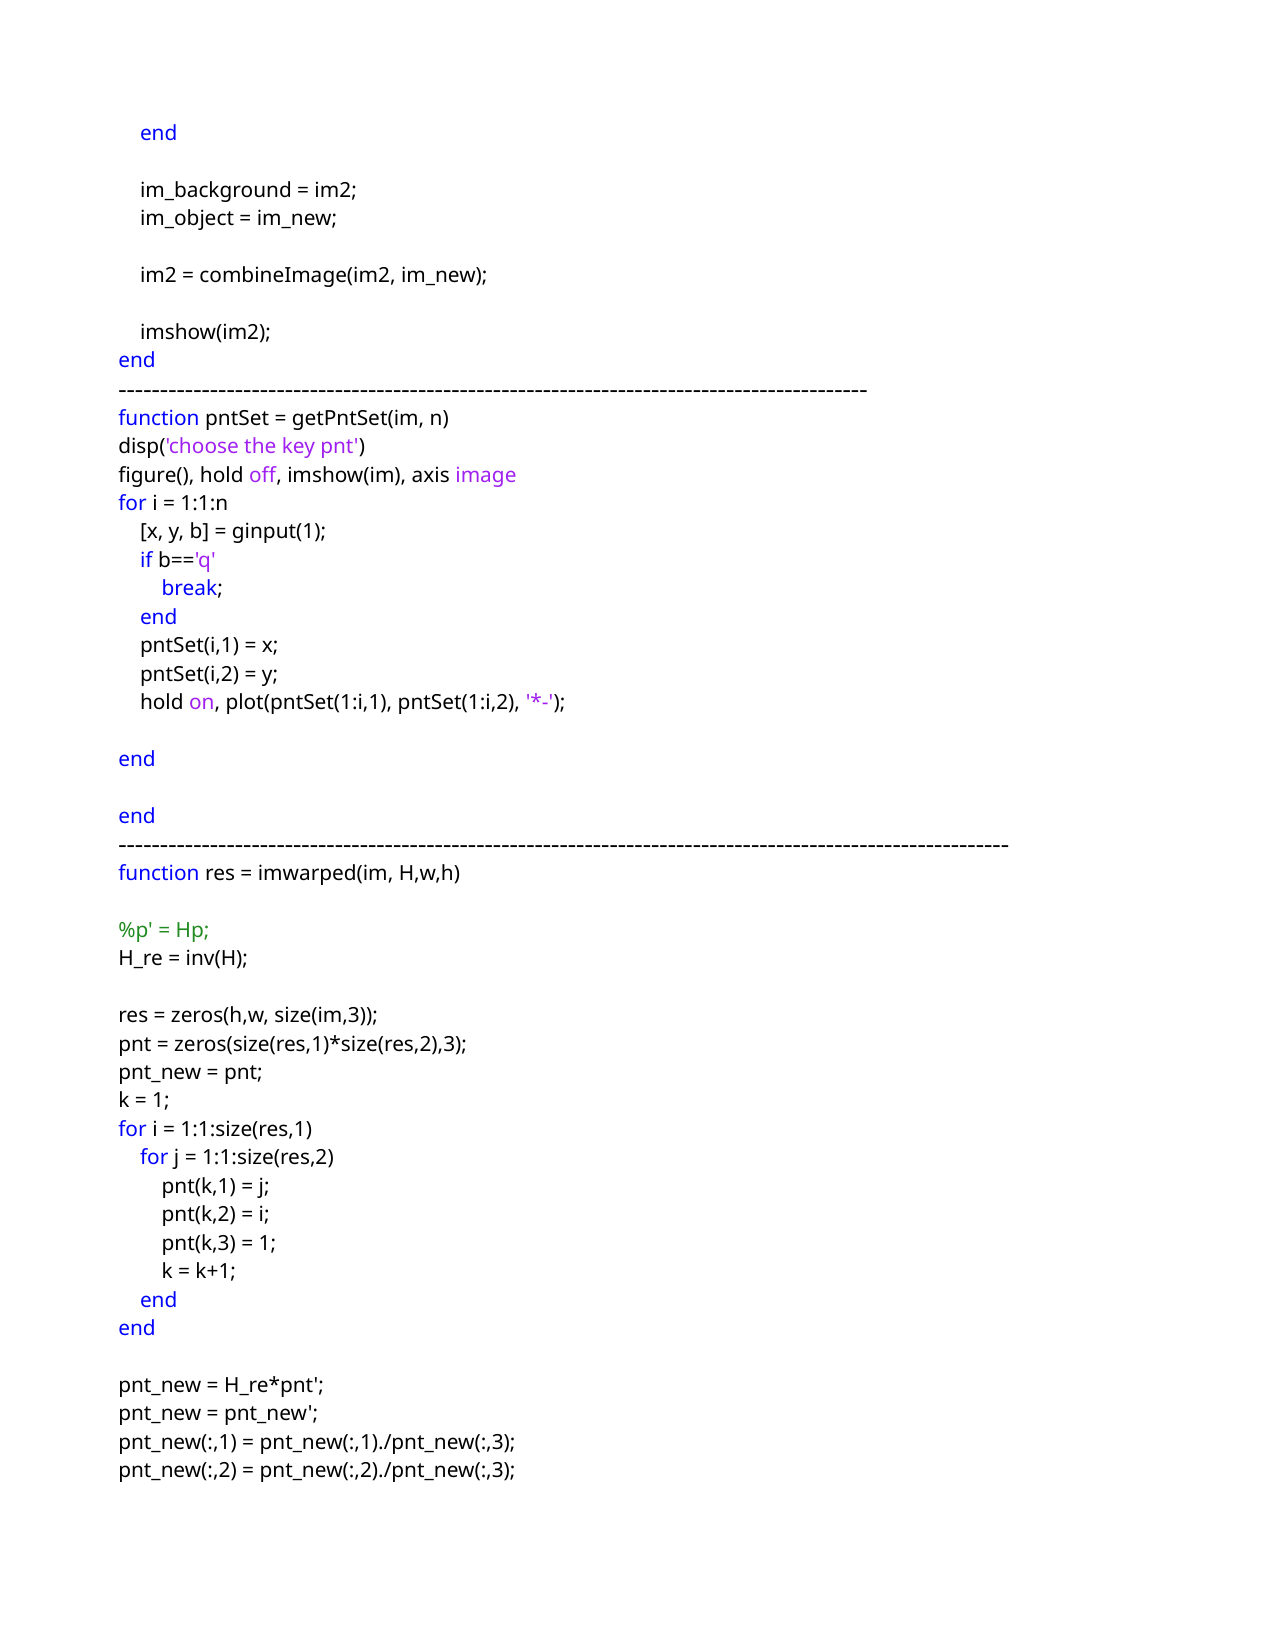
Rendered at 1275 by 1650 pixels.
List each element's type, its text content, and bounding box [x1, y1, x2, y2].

text function res = imwarped(im, H,w,h) [118, 858, 1157, 887]
text im_background = im2; [118, 175, 1157, 203]
text end [118, 602, 1157, 630]
text break; [118, 573, 1157, 602]
text k = k+1; [118, 1256, 1157, 1285]
text hold on, plot(pntSet(1:i,1), pntSet(1:i,2), '*-'); [118, 687, 1157, 716]
text pntSet(i,2) = y; [118, 659, 1157, 687]
text if b=='q' [118, 545, 1157, 573]
text pntSet(i,1) = x; [118, 630, 1157, 659]
text [x, y, b] = ginput(1); [118, 517, 1157, 545]
text disp('choose the key pnt') [118, 431, 1157, 460]
text for i = 1:1:n [118, 488, 1157, 517]
text end [118, 801, 1157, 829]
text for j = 1:1:size(res,2) [118, 1142, 1157, 1171]
text function pntSet = getPntSet(im, n) [118, 403, 1157, 431]
text figure(), hold off, imshow(im), axis image [118, 460, 1157, 488]
text end [118, 1285, 1157, 1313]
text pnt = zeros(size(res,1)*size(res,2),3); [118, 1029, 1157, 1057]
text im_object = im_new; [118, 203, 1157, 232]
text pnt_new(:,2) = pnt_new(:,2)./pnt_new(:,3); [118, 1455, 1157, 1484]
text pnt(k,2) = i; [118, 1199, 1157, 1228]
text for i = 1:1:size(res,1) [118, 1114, 1157, 1142]
text %p' = Hp; [118, 915, 1157, 943]
text res = zeros(h,w, size(im,3)); [118, 1000, 1157, 1029]
text end [118, 744, 1157, 772]
text pnt_new = pnt_new'; [118, 1398, 1157, 1427]
text end [118, 118, 1157, 147]
text end [118, 346, 1157, 374]
text pnt_new = pnt; [118, 1057, 1157, 1086]
text end [118, 1313, 1157, 1342]
text pnt(k,3) = 1; [118, 1228, 1157, 1256]
text k = 1; [118, 1086, 1157, 1114]
text pnt_new(:,1) = pnt_new(:,1)./pnt_new(:,3); [118, 1427, 1157, 1455]
text ----------------------------------------------------------------------------------------------------------- [118, 829, 1157, 858]
text H_re = inv(H); [118, 943, 1157, 972]
text pnt(k,1) = j; [118, 1171, 1157, 1199]
text pnt_new = H_re*pnt'; [118, 1370, 1157, 1398]
text imshow(im2); [118, 317, 1157, 346]
text im2 = combineImage(im2, im_new); [118, 260, 1157, 289]
text ------------------------------------------------------------------------------------------ [118, 374, 1157, 403]
